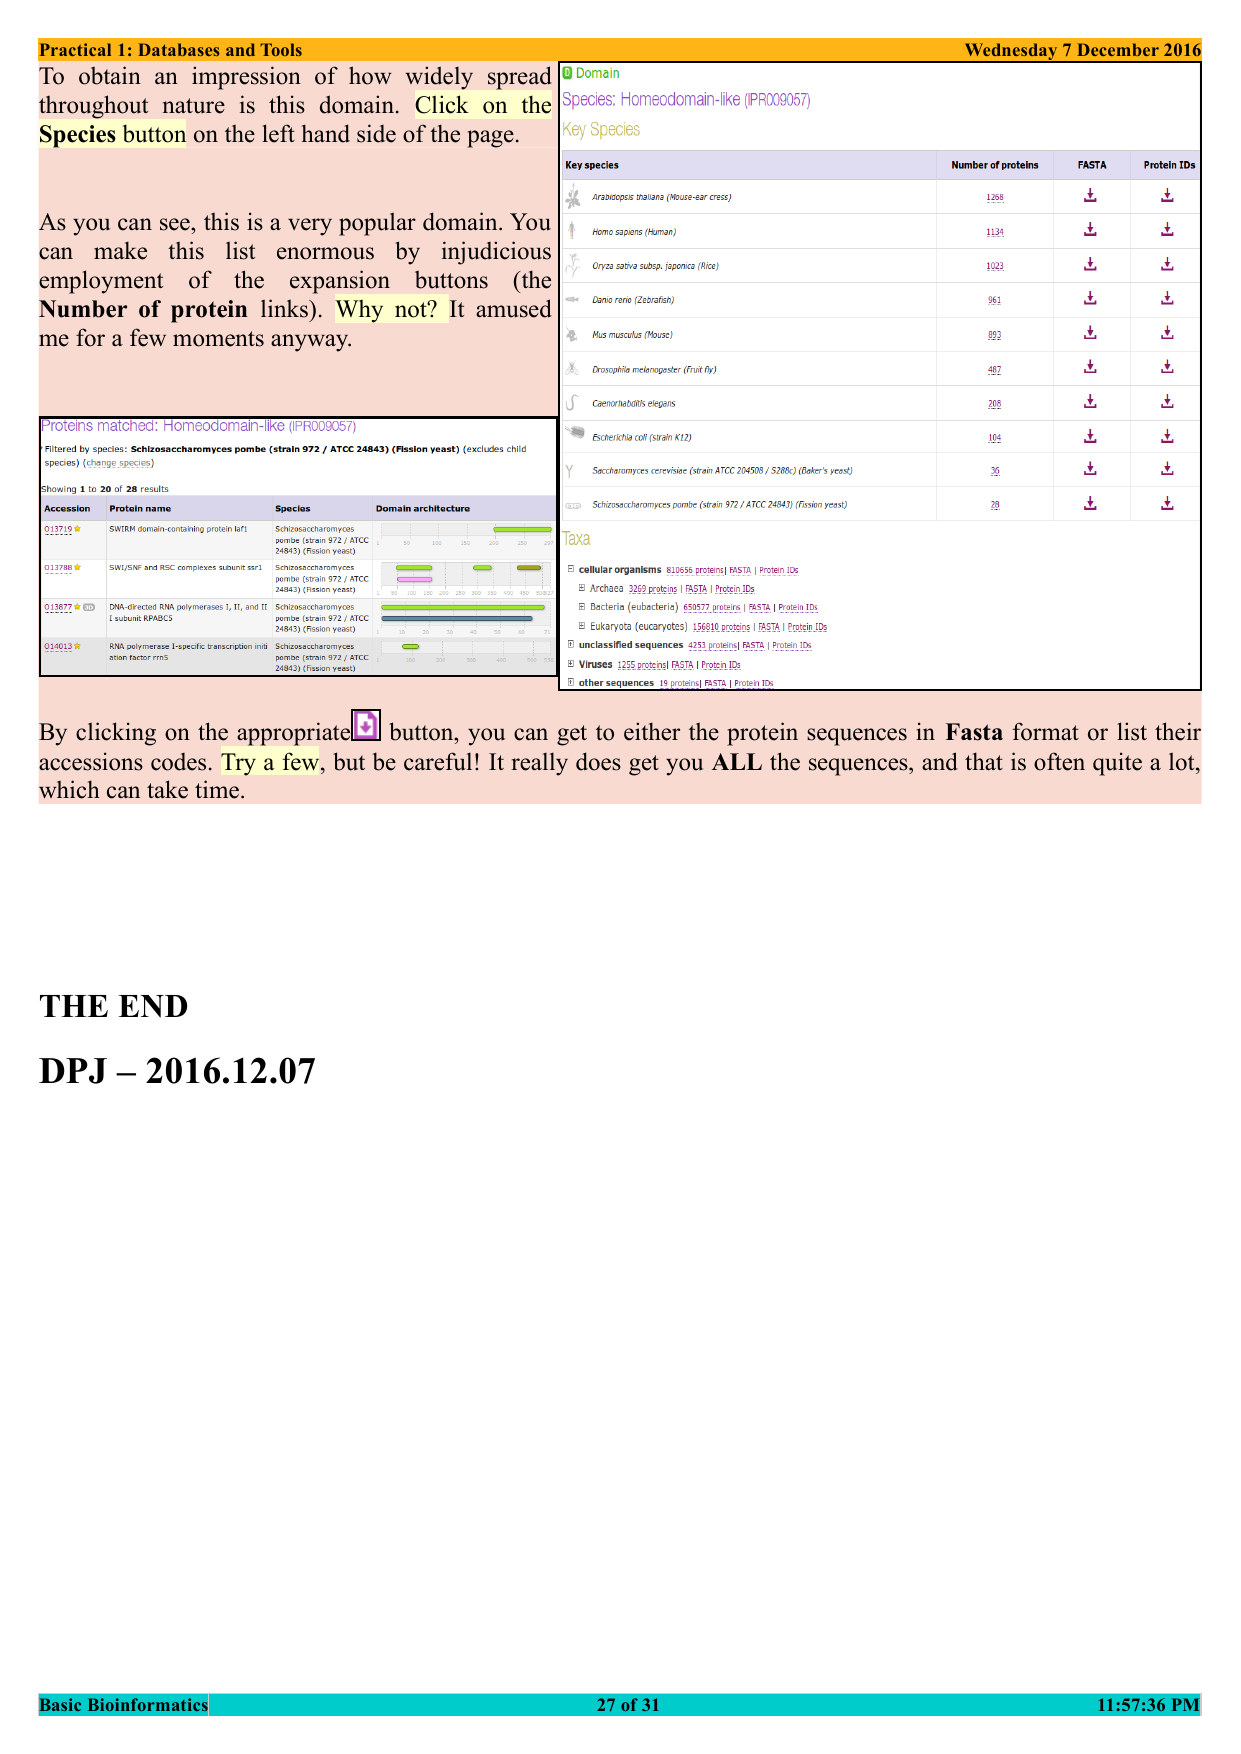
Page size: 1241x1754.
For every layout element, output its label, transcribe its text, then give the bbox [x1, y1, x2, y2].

text [38, 393, 558, 416]
picture [560, 63, 1200, 689]
picture [353, 711, 379, 739]
text By clicking on the appropriate button, you can get to either the protein sequences in Fasta format or list their accessions codes. Try a few, but be careful! It really does get you ALL the sequences, and that is often quite a lot, which can take time. [38, 417, 1202, 804]
text DPJ – 2016.12.07 [38, 1048, 1202, 1091]
text THE END [38, 986, 1202, 1025]
text To obtain an impression of how widely spread throughout nature is this domain. Click on the Species button on the left hand side of the page. [38, 61, 558, 148]
text As you can see, this is a very popular domain. You can make this list enormous by injudicious employment of the expansion buttons (the Number of protein links). Why not? It amused me for a few moments anyway. [38, 207, 558, 352]
picture [41, 419, 556, 675]
